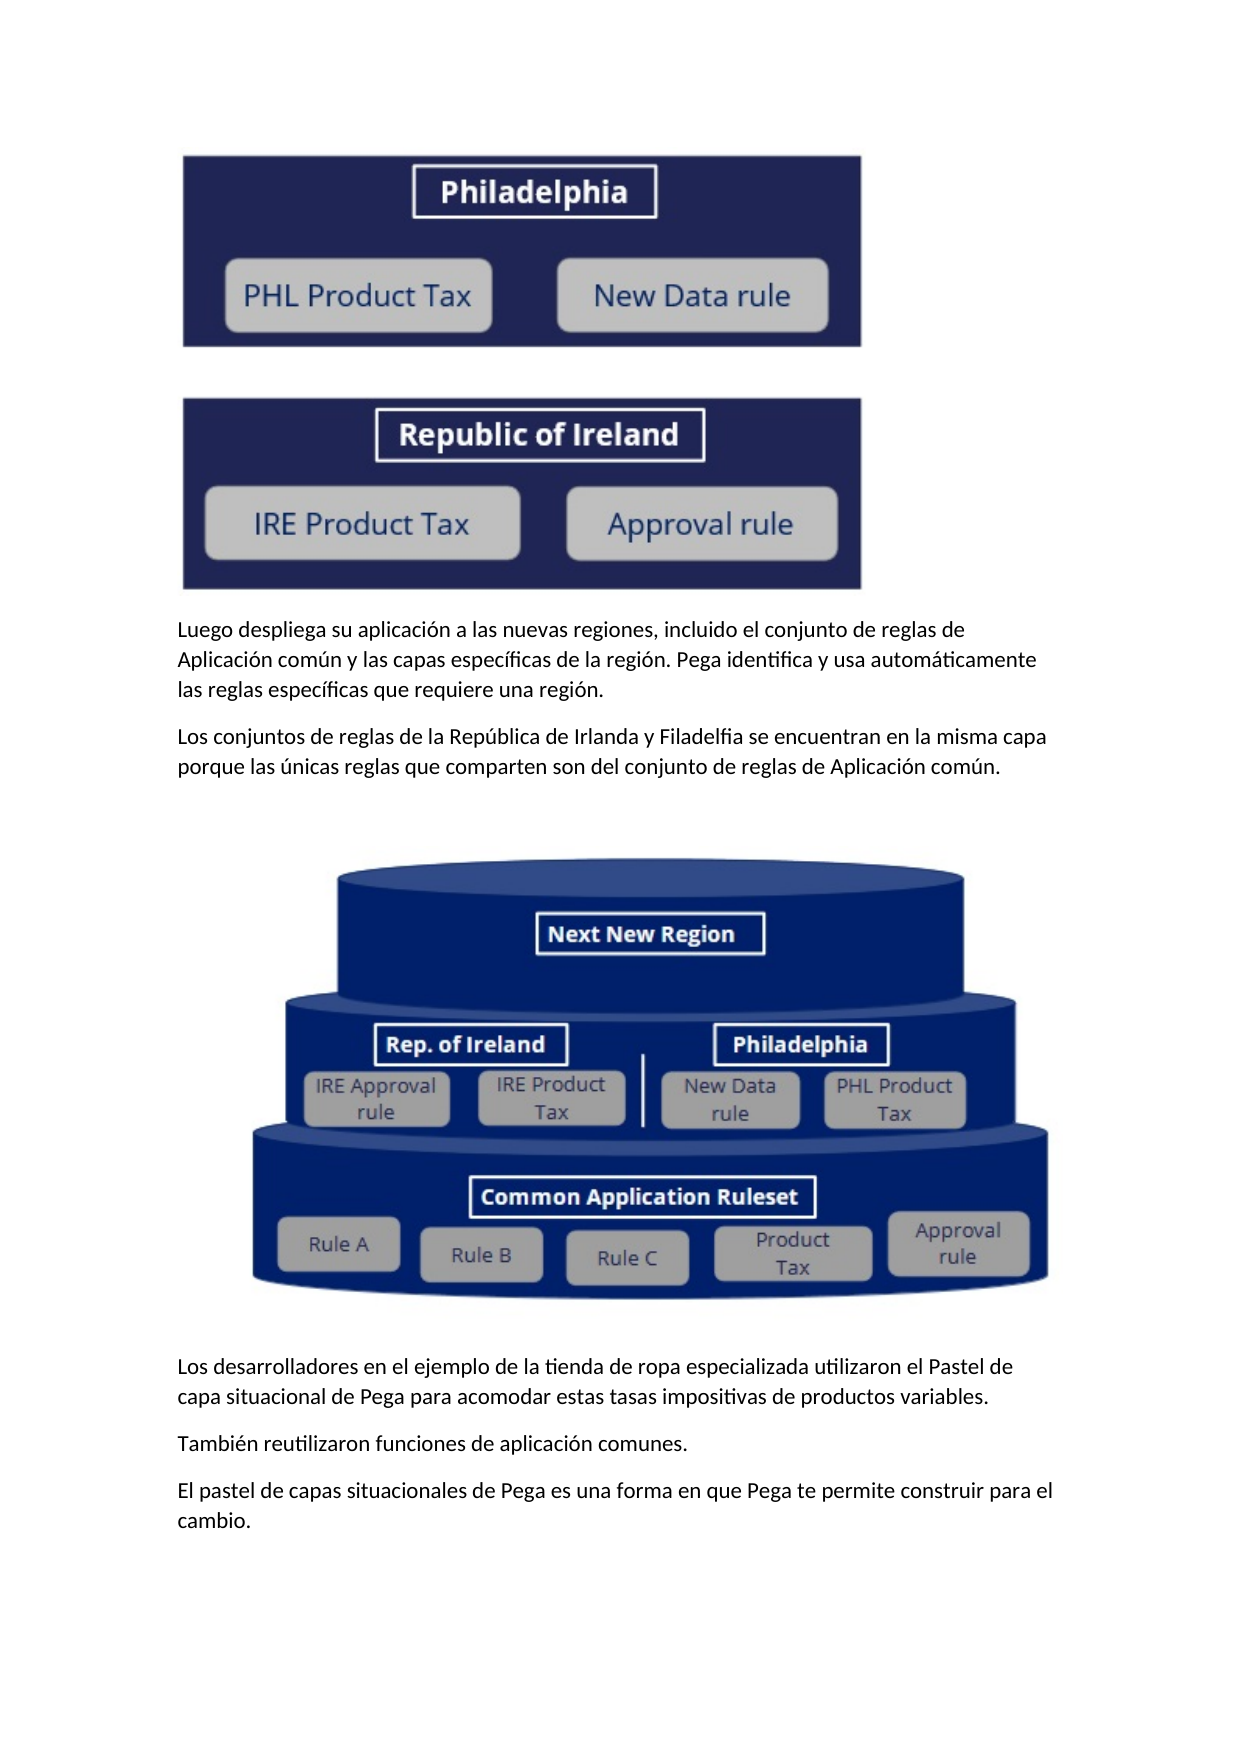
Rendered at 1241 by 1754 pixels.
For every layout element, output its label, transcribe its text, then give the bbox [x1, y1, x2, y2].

picture [177, 147, 867, 596]
text También reutilizaron funciones de aplicación comunes. [177, 1429, 1063, 1457]
text Luego despliega su aplicación a las nuevas regiones, incluido el conjunto de reglas de Aplicación común y las capas específicas de la región. Pega identifica y usa automáticamente las reglas específicas que requiere una región. [177, 615, 1063, 703]
picture [177, 846, 1063, 1334]
text El pastel de capas situacionales de Pega es una forma en que Pega te permite construir para el cambio. [177, 1476, 1063, 1534]
text Los conjuntos de reglas de la República de Irlanda y Filadelfia se encuentran en la misma capa porque las únicas reglas que comparten son del conjunto de reglas de Aplicación común. [177, 722, 1063, 780]
text Los desarrolladores en el ejemplo de la tienda de ropa especializada utilizaron el Pastel de capa situacional de Pega para acomodar estas tasas impositivas de productos variables. [177, 1352, 1063, 1410]
